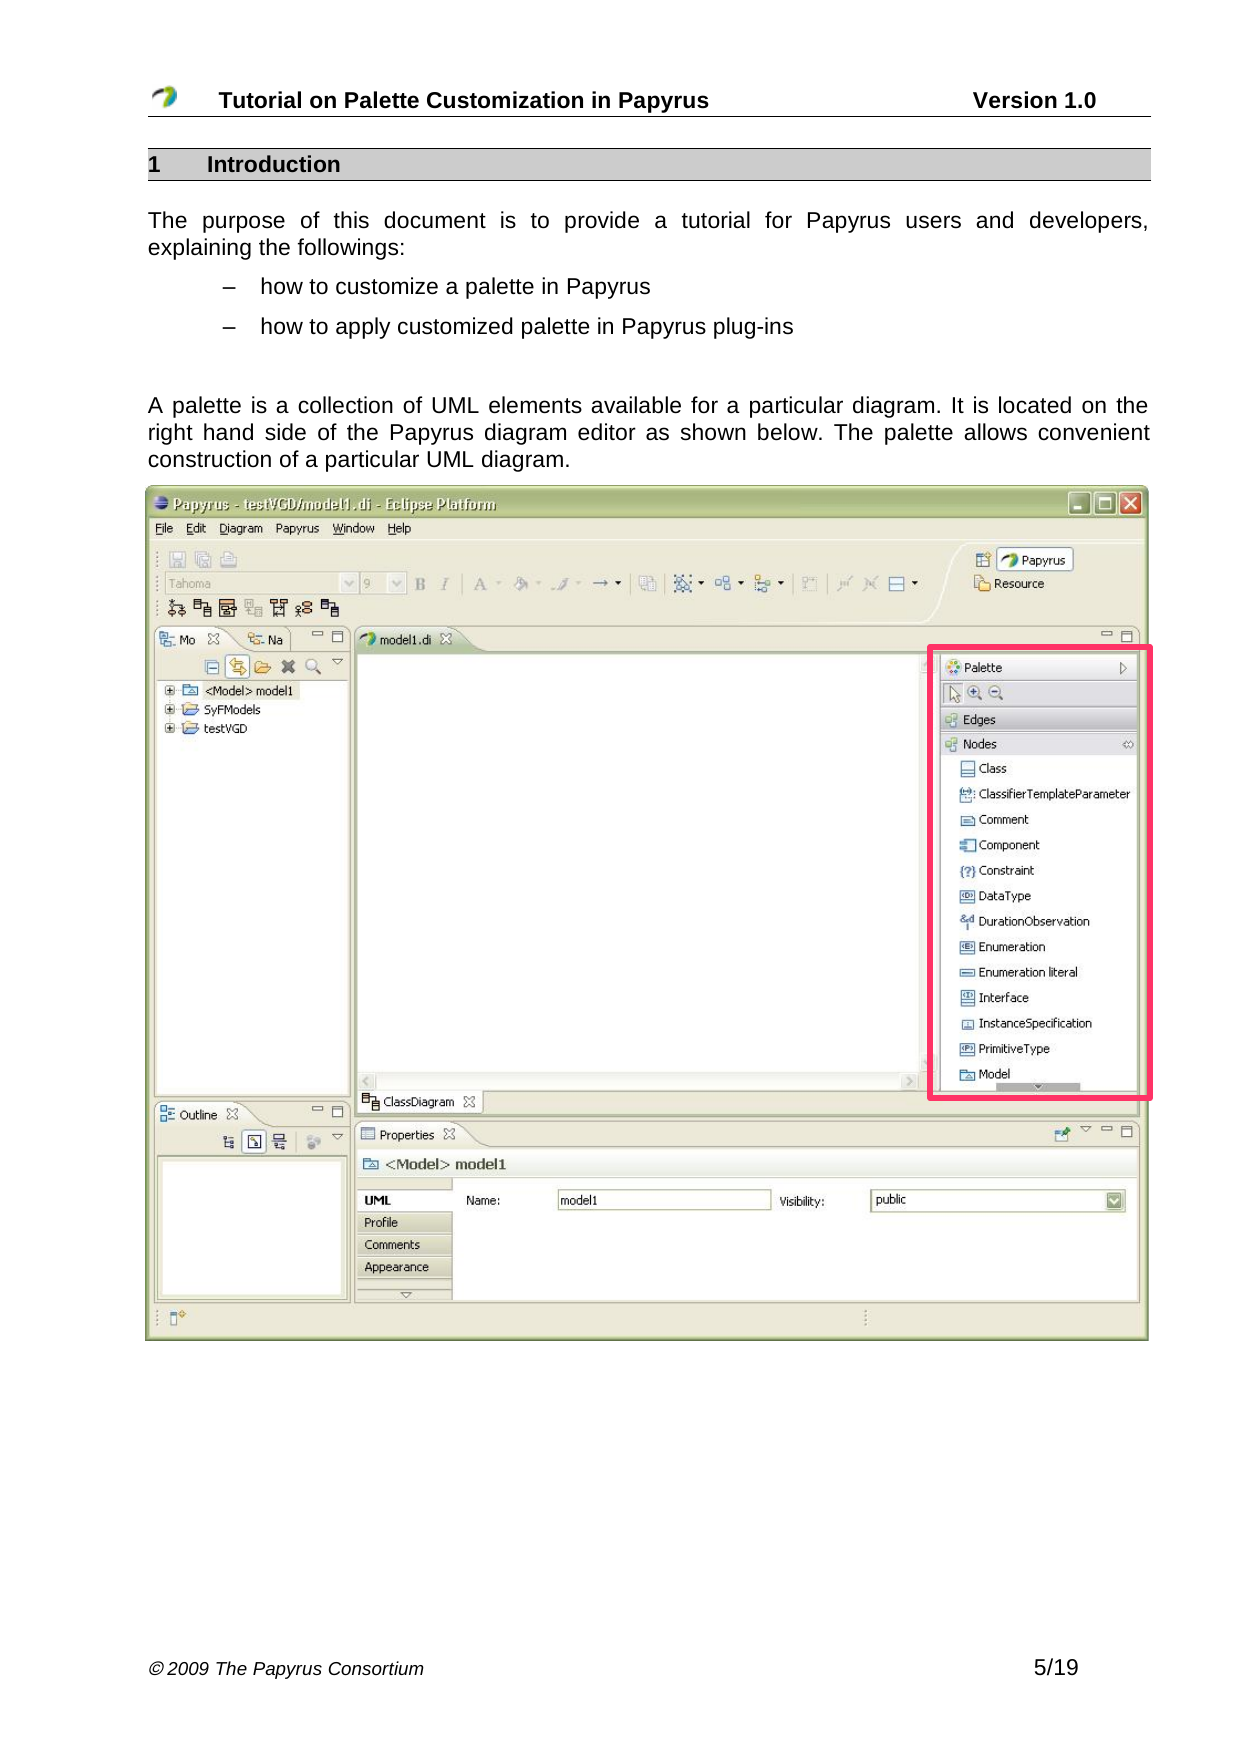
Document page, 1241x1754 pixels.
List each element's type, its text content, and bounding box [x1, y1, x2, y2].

picture [152, 84, 177, 110]
text A palette is a collection of UML elements available for a particular diagram. It is located on the right hand side of the Papyrus diagram editor as shown below. The palette allows convenient construction of a particular UML diagram. [148, 391, 1151, 473]
list how to apply customized palette in Papyrus plug-ins [223, 312, 1151, 339]
subtitle Introduction [148, 149, 1151, 180]
picture [145, 485, 1149, 1341]
text The purpose of this document is to provide a tutorial for Papyrus users and developers, explaining the followings: [148, 206, 1151, 260]
list how to customize a palette in Papyrus [223, 273, 1151, 300]
picture [933, 650, 1147, 1095]
